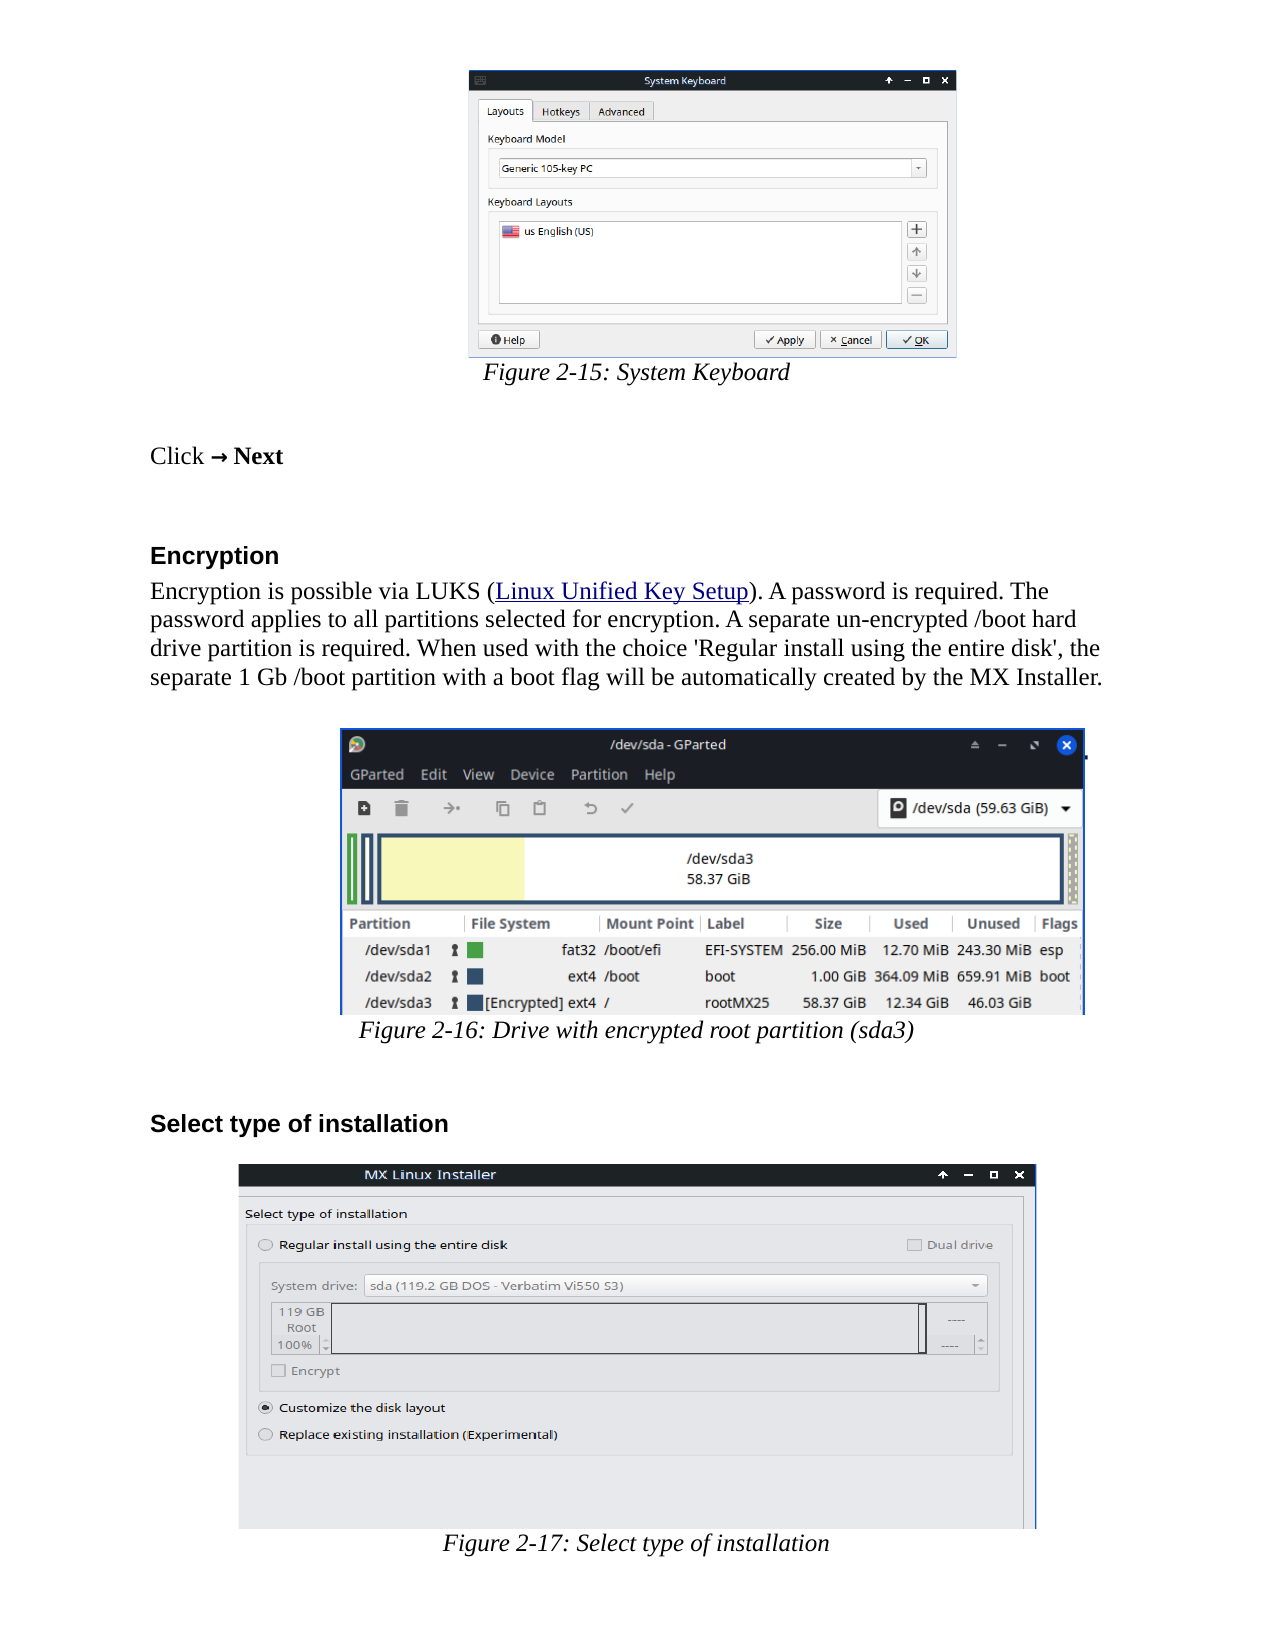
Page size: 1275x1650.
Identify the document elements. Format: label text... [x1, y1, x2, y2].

subtitle Encryption [150, 541, 1125, 569]
text Figure 2-17: Select type of installation [150, 1143, 1125, 1557]
text Encryption is possible via LUKS (Linux Unified Key Setup). A password is required. The password applies to all partitions selected for encryption. A separate un-encrypted /boot hard drive partition is required. When used with the choice 'Regular install using the entire disk', the separate 1 Gb /boot partition with a boot flag will be automatically created by the MX Installer. [150, 576, 1125, 691]
picture [468, 70, 957, 358]
text Click → Next [150, 441, 1125, 471]
picture [337, 728, 1088, 1015]
picture [238, 1164, 1037, 1529]
text Figure 2-16: Drive with encrypted root partition (sda3) [150, 719, 1125, 1043]
text Figure 2-15: System Keyboard [150, 59, 1125, 386]
subtitle Select type of installation [150, 1109, 1125, 1137]
